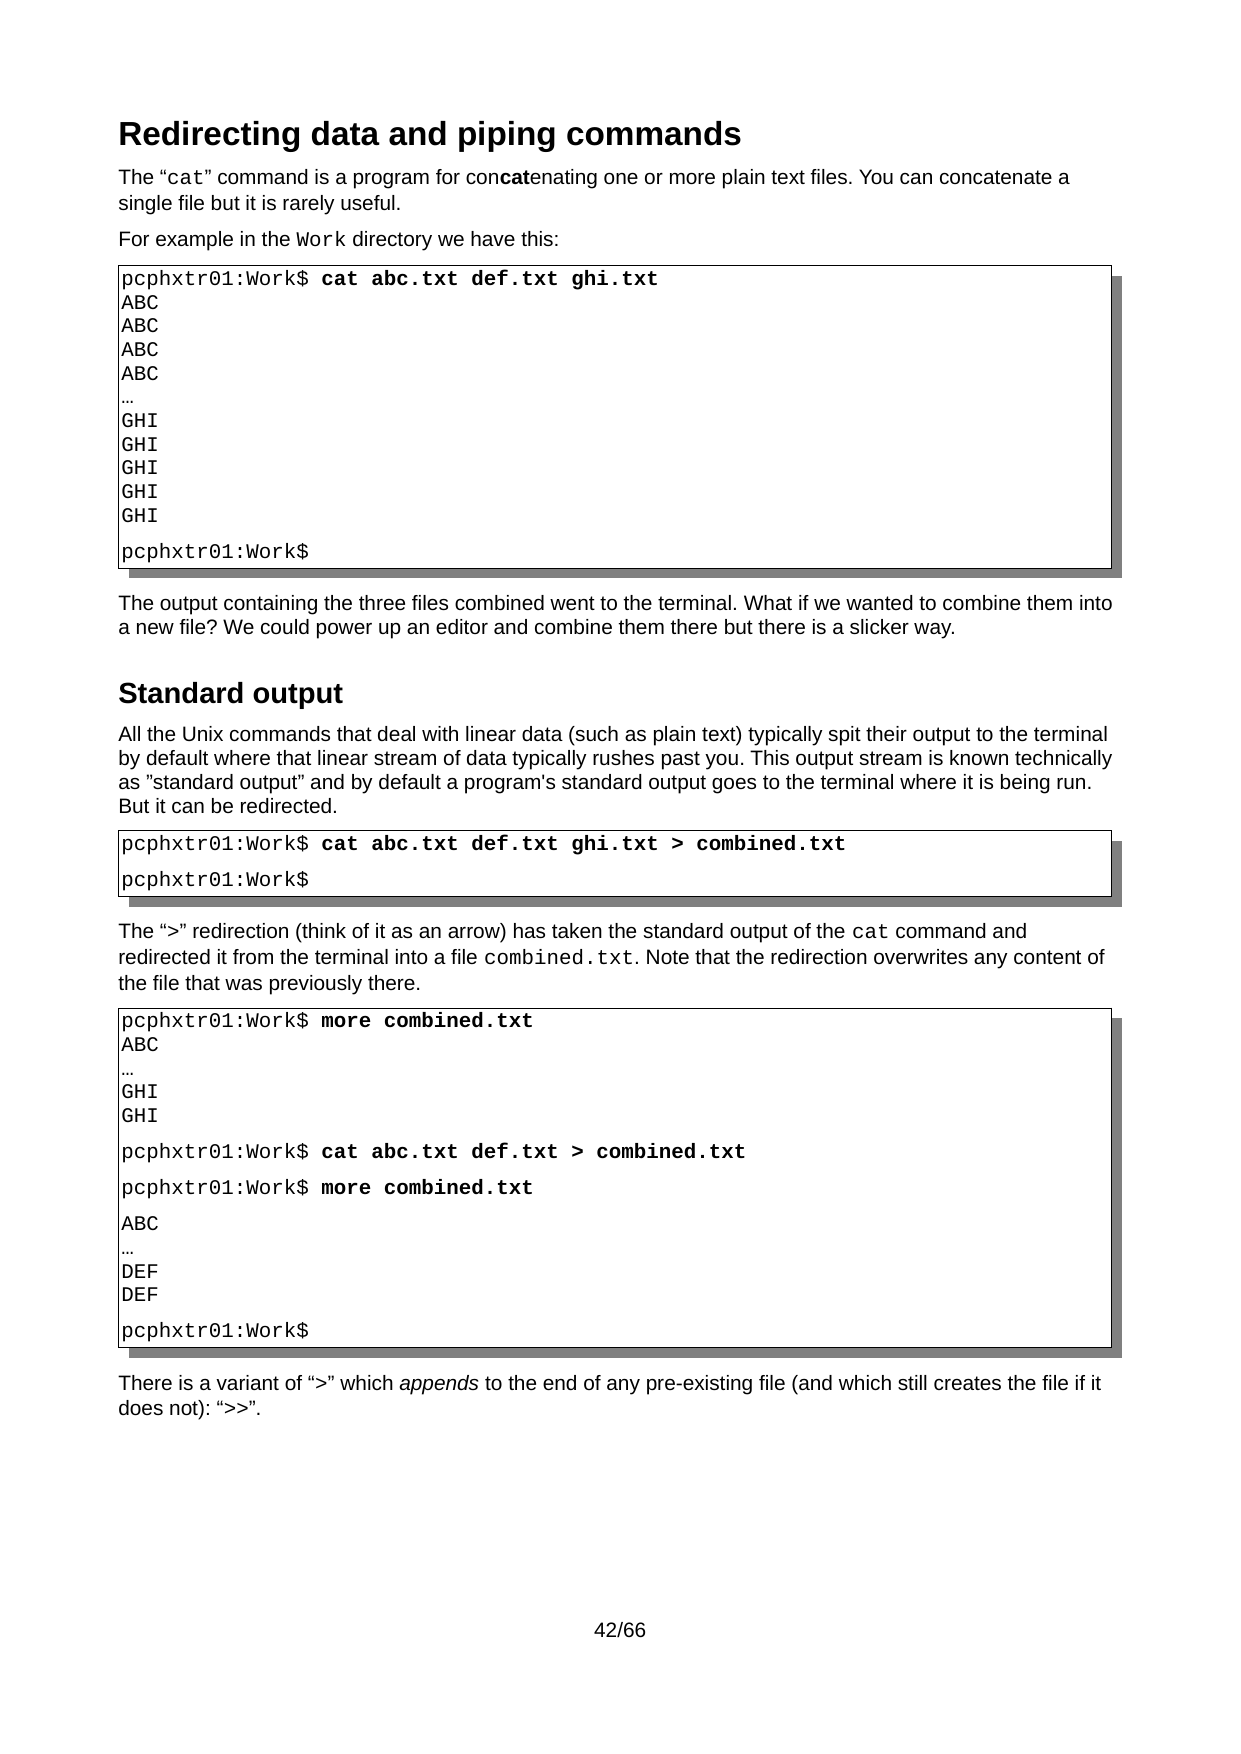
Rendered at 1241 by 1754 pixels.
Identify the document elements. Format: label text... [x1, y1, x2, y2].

text pcphxtr01:Work$ [119, 1317, 1111, 1347]
text ABC … DEF DEF [119, 1210, 1111, 1308]
text The “cat” command is a program for concatenating one or more plain text files. You can concatenate a single file but it is rarely useful. [118, 164, 1122, 214]
text For example in the Work directory we have this: [118, 227, 1122, 253]
subtitle Standard output [118, 676, 1122, 709]
text pcphxtr01:Work$ [119, 538, 1111, 567]
text pcphxtr01:Work$ more combined.txt ABC … GHI GHI [119, 1009, 1111, 1129]
text There is a variant of “>” which appends to the end of any pre-existing file (and which still creates the file if it does not): “>>”. [118, 1370, 1122, 1422]
text pcphxtr01:Work$ [119, 866, 1111, 896]
text pcphxtr01:Work$ cat abc.txt def.txt ghi.txt > combined.txt [119, 831, 1111, 857]
text All the Unix commands that deal with linear data (such as plain text) typically spit their output to the terminal by default where that linear stream of data typically rushes past you. This output stream is known technically as ”standard output” and by default a program's standard output goes to the terminal where it is being run. But it can be redirected. [118, 722, 1122, 818]
text pcphxtr01:Work$ more combined.txt [119, 1174, 1111, 1201]
subtitle Redirecting data and piping commands [118, 113, 1122, 152]
text pcphxtr01:Work$ cat abc.txt def.txt ghi.txt ABC ABC ABC ABC … GHI GHI GHI GHI GHI [119, 266, 1111, 528]
text pcphxtr01:Work$ cat abc.txt def.txt > combined.txt [119, 1138, 1111, 1165]
text The output containing the three files combined went to the terminal. What if we wanted to combine them into a new file? We could power up an editor and combine them there but there is a slicker way. [118, 591, 1122, 638]
text The “>” redirection (think of it as an arrow) has taken the standard output of the cat command and redirected it from the terminal into a file combined.txt. Note that the redirection overwrites any content of the file that was previously there. [118, 919, 1122, 995]
